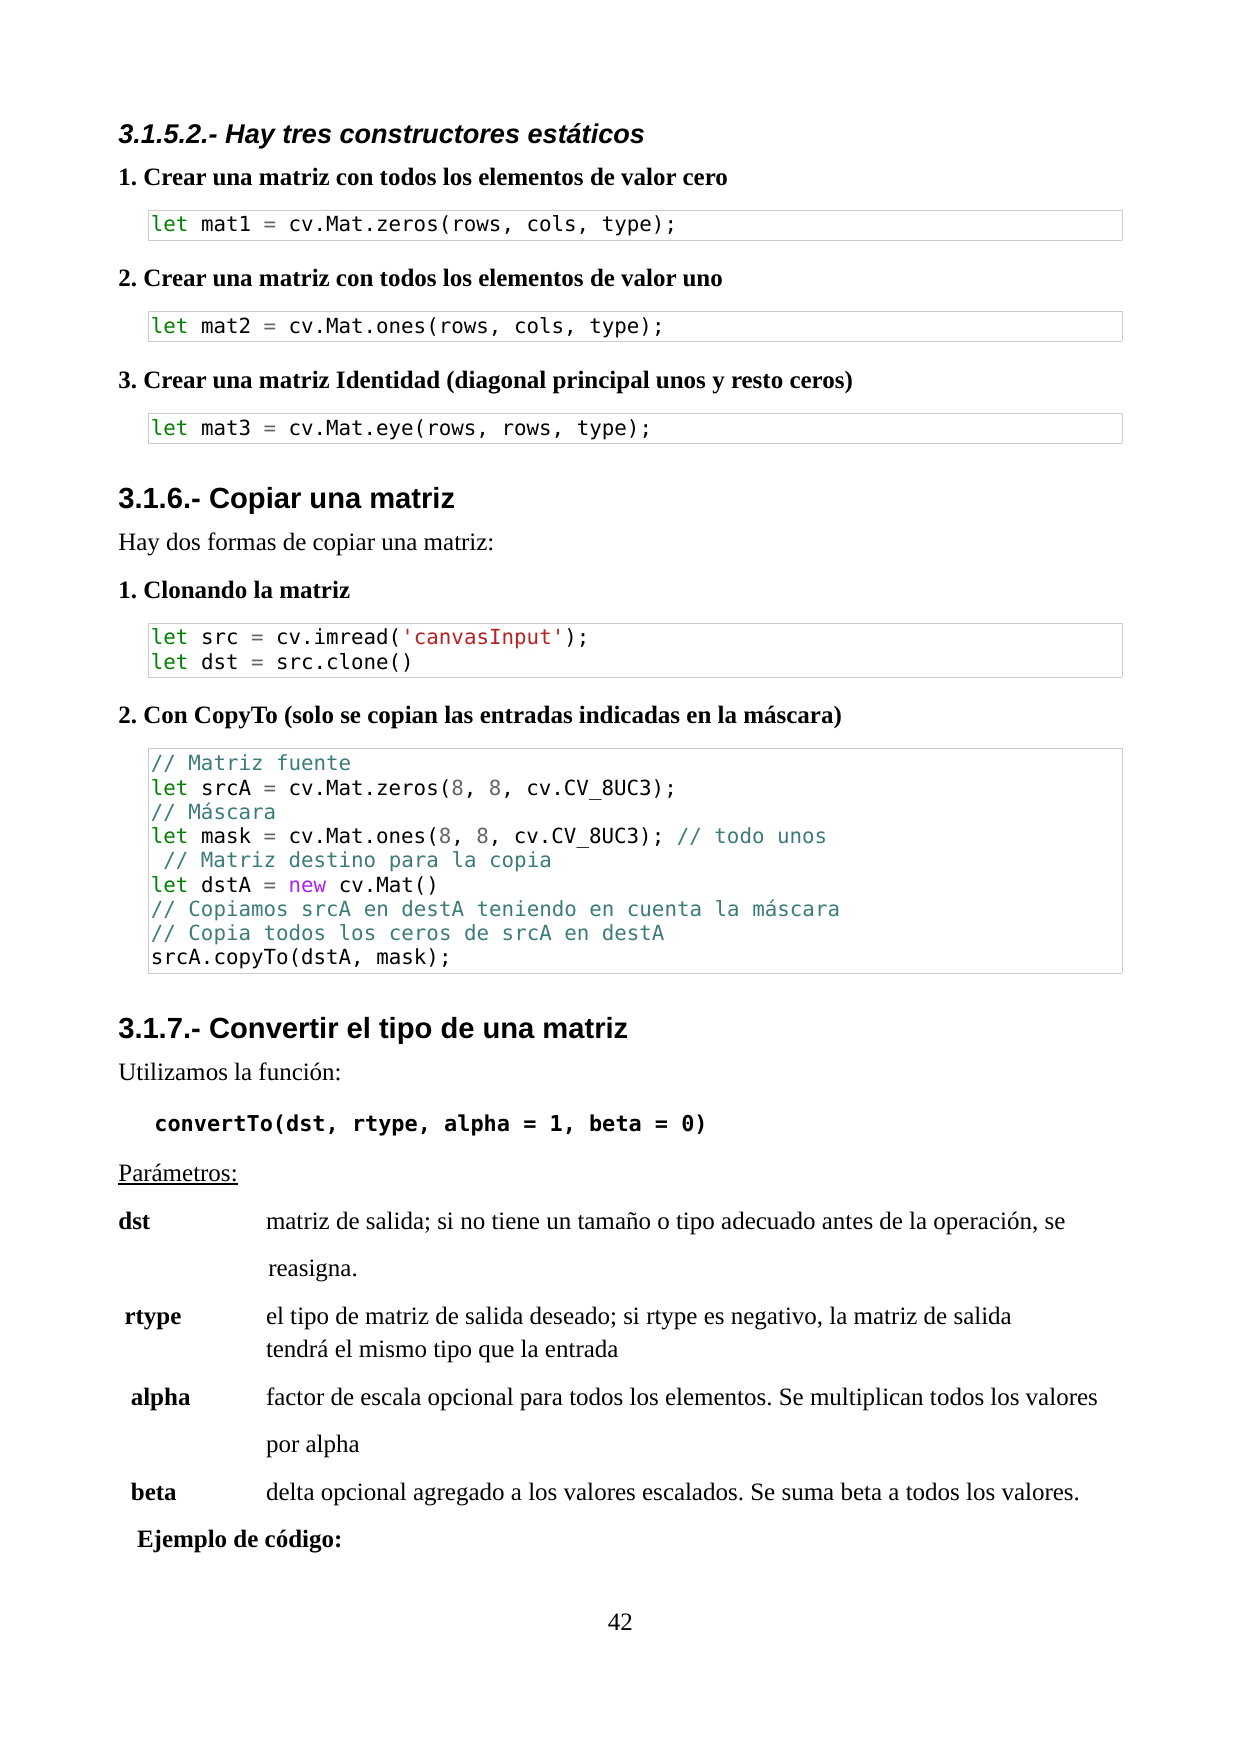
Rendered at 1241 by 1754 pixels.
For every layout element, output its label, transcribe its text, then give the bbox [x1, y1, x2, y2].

subtitle Copiar una matriz [118, 481, 1122, 515]
text // Matriz destino para la copia [149, 845, 1122, 869]
text rtype el tipo de matriz de salida deseado; si rtype es negativo, la matriz de salida tendrá el mismo tipo que la entrada [118, 1301, 1122, 1363]
text // Máscara [149, 797, 1122, 821]
text Hay dos formas de copiar una matriz: [118, 527, 1122, 556]
text // Matriz fuente [149, 749, 1122, 772]
subtitle Convertir el tipo de una matriz [118, 1011, 1122, 1044]
text convertTo(dst, rtype, alpha = 1, beta = 0) [148, 1104, 1122, 1139]
text 1. Clonando la matriz [118, 575, 1122, 603]
text 1. Crear una matriz con todos los elementos de valor cero [118, 162, 1122, 191]
text Ejemplo de código: [118, 1524, 1122, 1553]
text let src = cv.imread('canvasInput'); [149, 624, 1122, 647]
text 2. Crear una matriz con todos los elementos de valor uno [118, 263, 1122, 292]
text dst matriz de salida; si no tiene un tamaño o tipo adecuado antes de la operación, se [118, 1206, 1122, 1235]
text // Copia todos los ceros de srcA en destA [149, 918, 1122, 942]
text srcA.copyTo(dstA, mask); [149, 942, 1122, 973]
text let mask = cv.Mat.ones(8, 8, cv.CV_8UC3); // todo unos [149, 821, 1122, 845]
text Parámetros: [118, 1158, 1122, 1187]
text beta delta opcional agregado a los valores escalados. Se suma beta a todos los valores. [118, 1477, 1122, 1506]
text Utilizamos la función: [118, 1057, 1122, 1086]
text let dstA = new cv.Mat() [149, 869, 1122, 894]
text let srcA = cv.Mat.zeros(8, 8, cv.CV_8UC3); [149, 772, 1122, 797]
text 2. Con CopyTo (solo se copian las entradas indicadas en la máscara) [118, 701, 1122, 729]
text reasigna. [118, 1253, 1122, 1282]
text let mat1 = cv.Mat.zeros(rows, cols, type); [149, 211, 1122, 240]
text let mat2 = cv.Mat.ones(rows, cols, type); [149, 312, 1122, 341]
text 3. Crear una matriz Identidad (diagonal principal unos y resto ceros) [118, 365, 1122, 394]
text let mat3 = cv.Mat.eye(rows, rows, type); [149, 414, 1122, 443]
text por alpha [118, 1429, 1122, 1458]
subtitle Hay tres constructores estáticos [118, 118, 1122, 149]
text alpha factor de escala opcional para todos los elementos. Se multiplican todos los valores [118, 1382, 1122, 1411]
text // Copiamos srcA en destA teniendo en cuenta la máscara [149, 894, 1122, 918]
text let dst = src.clone() [149, 647, 1122, 677]
